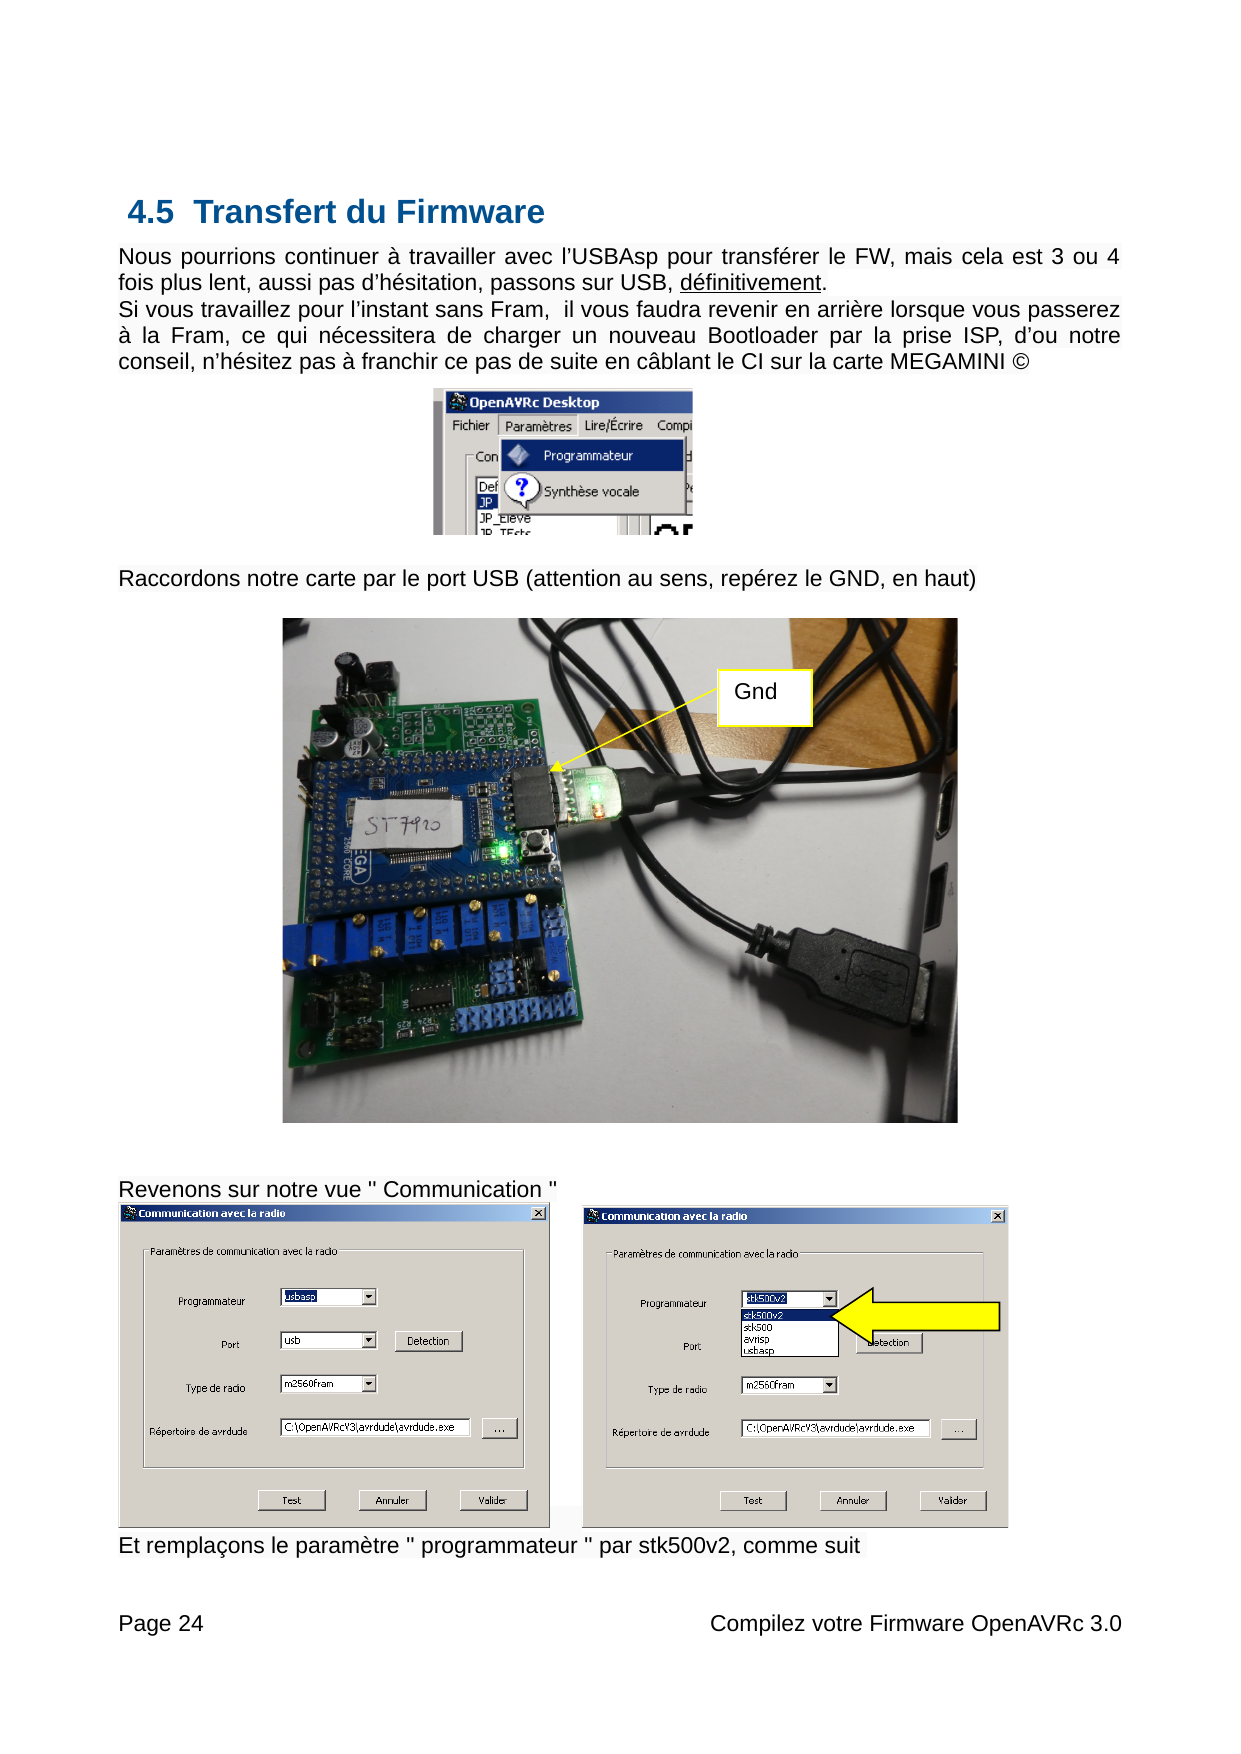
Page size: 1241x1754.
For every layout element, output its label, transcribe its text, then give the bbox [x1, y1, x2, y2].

text Raccordons notre carte par le port USB (attention au sens, repérez le GND, en haut) [118, 565, 1122, 592]
picture [581, 1205, 1009, 1528]
picture [118, 1202, 550, 1528]
text Si vous travaillez pour l’instant sans Fram, il vous faudra revenir en arrière lorsque vous passerez à la Fram, ce qui nécessitera de charger un nouveau Bootloader par la prise ISP, d’ou notre conseil, n’hésitez pas à franchir ce pas de suite en câblant le CI sur la carte MEGAMINI © [118, 296, 1122, 374]
text Gnd [734, 678, 796, 704]
text Revenons sur notre vue '' Communication '' [118, 1176, 1122, 1202]
subtitle Transfert du Firmware [118, 192, 1122, 230]
text Nous pourrions continuer à travailler avec l’USBAsp pour transférer le FW, mais cela est 3 ou 4 fois plus lent, aussi pas d’hésitation, passons sur USB, définitivement. [118, 243, 1122, 296]
text Et remplaçons le paramètre '' programmateur '' par stk500v2, comme suit [118, 1532, 1122, 1558]
